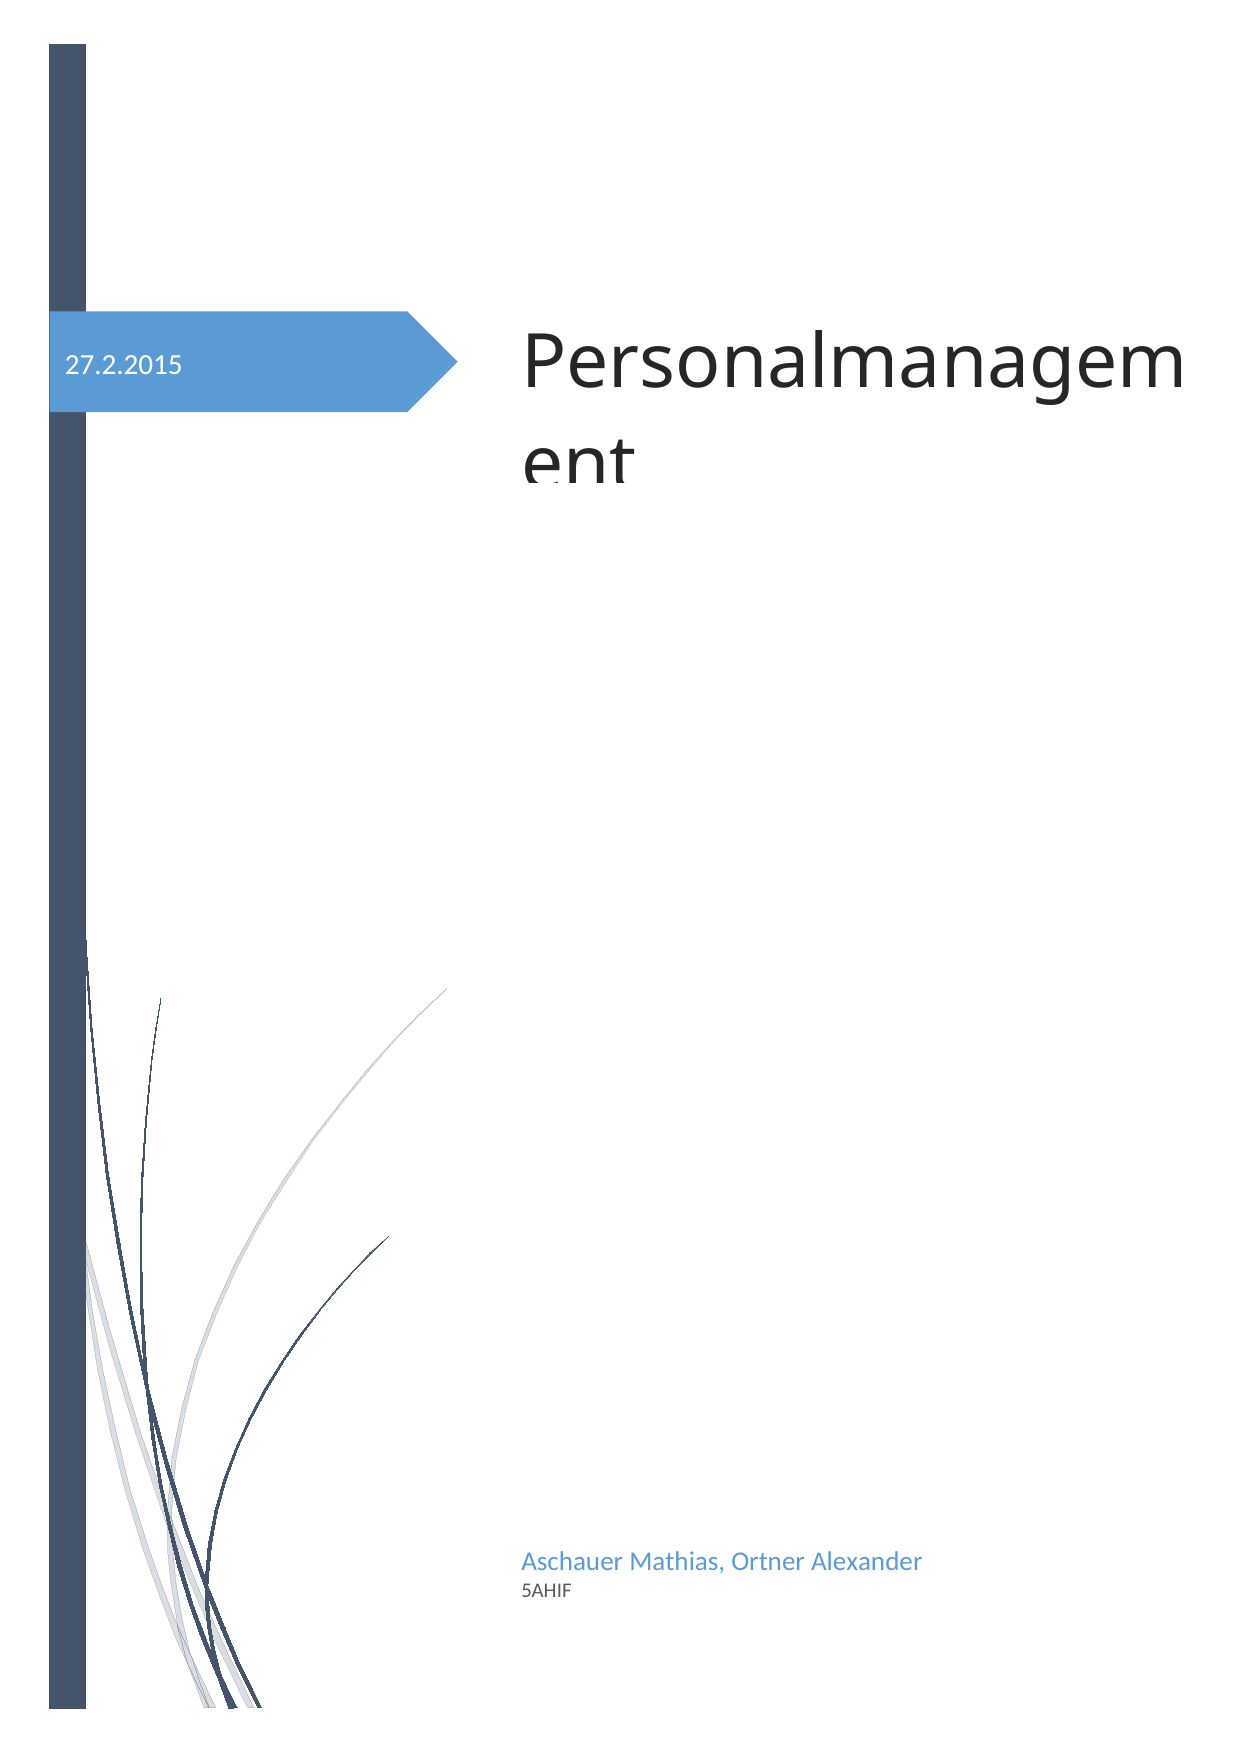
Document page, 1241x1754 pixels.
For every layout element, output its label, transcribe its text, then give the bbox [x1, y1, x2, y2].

text 5AHIF [521, 1578, 1079, 1603]
text Aschauer Mathias, Ortner Alexander [521, 1544, 1079, 1578]
text Personalmanagement [521, 307, 1207, 482]
